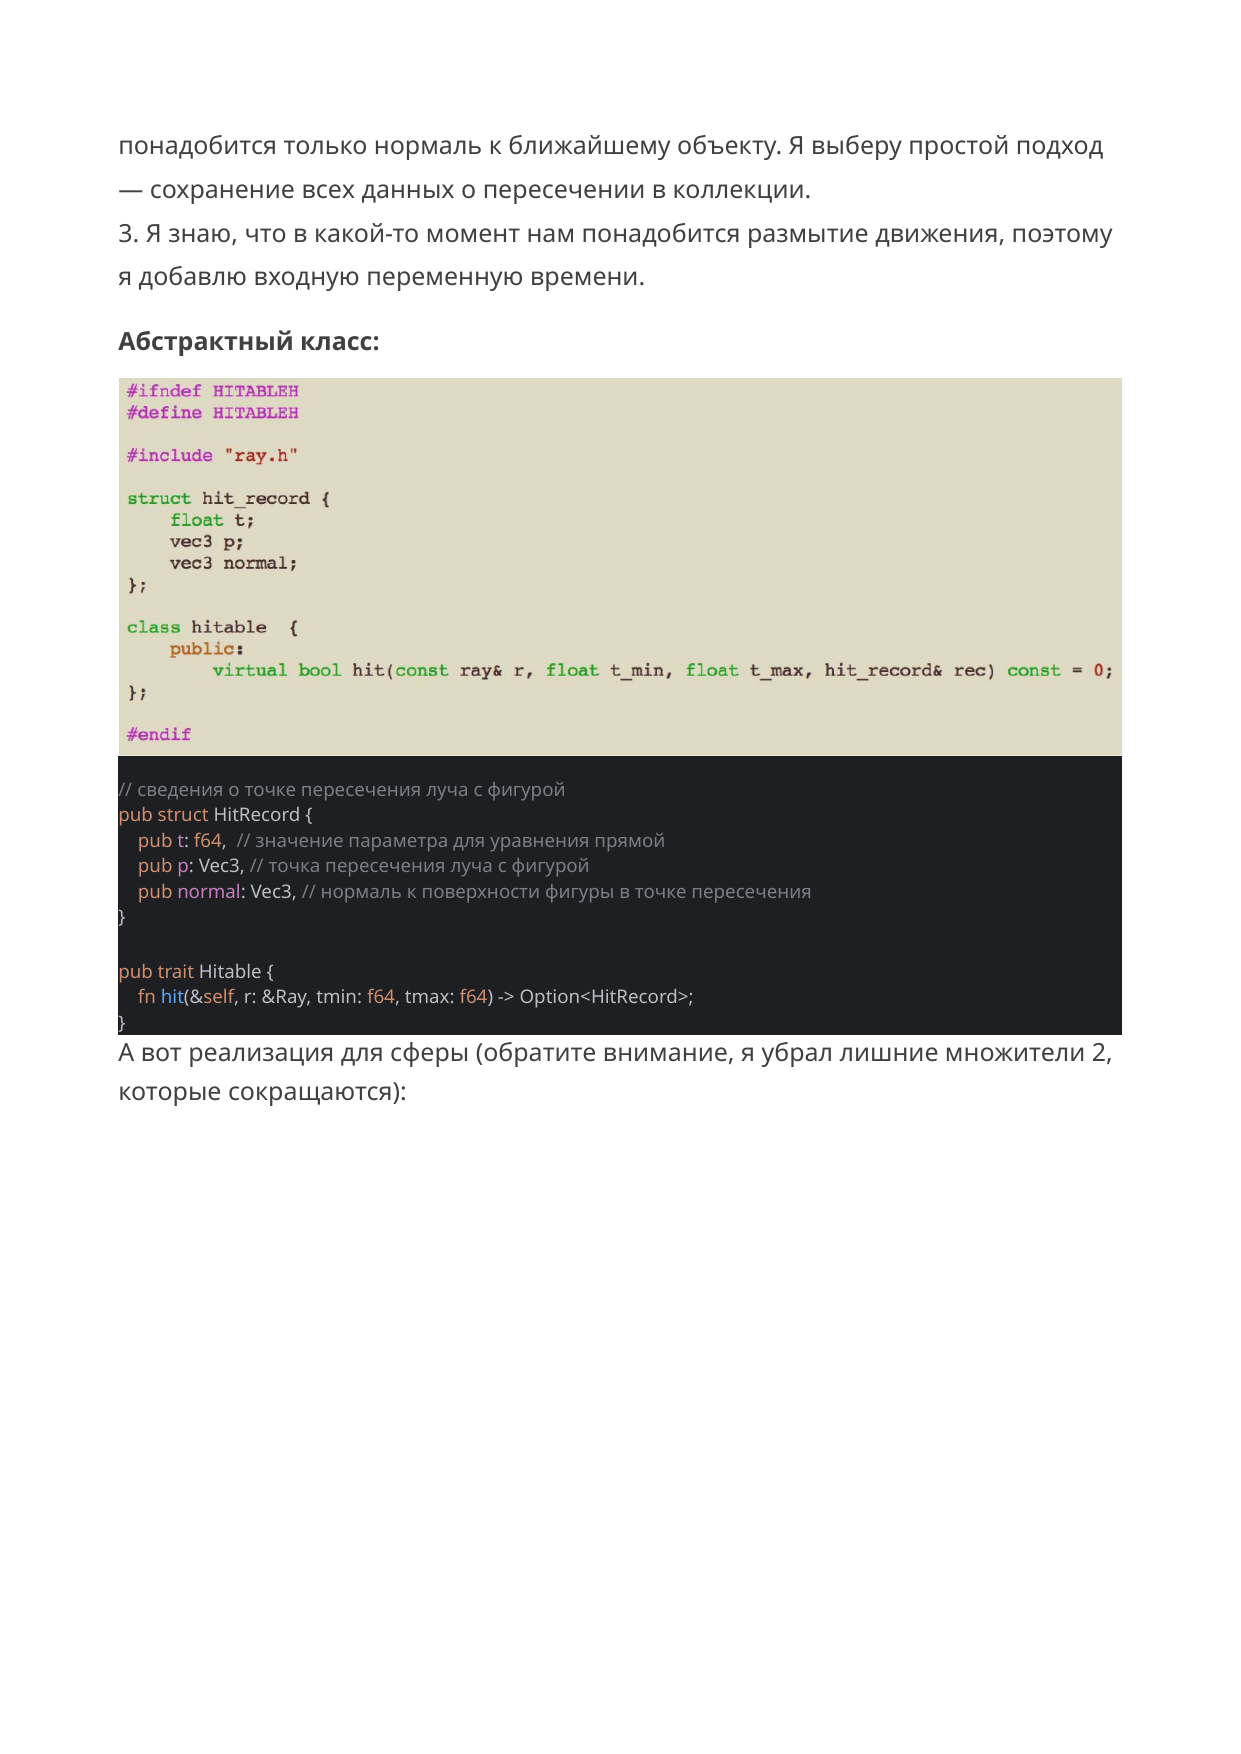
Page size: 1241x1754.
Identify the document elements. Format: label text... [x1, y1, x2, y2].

list Я знаю, что в какой-то момент нам понадобится размытие движения, поэтому я добавлю входную переменную времени. [118, 206, 1122, 293]
text А вот реализация для сферы (обратите внимание, я убрал лишние множители 2, которые сокращаются): [118, 1035, 1122, 1108]
text pub trait Hitable { fn hit(&self, r: &Ray, tmin: f64, tmax: f64) -> Option<HitRecord>; } [118, 958, 1122, 1035]
text Абстрактный класс: [118, 313, 1122, 357]
list понадобится только нормаль к ближайшему объекту. Я выберу простой подход — сохранение всех данных о пересечении в коллекции. [118, 118, 1122, 206]
picture [118, 377, 1123, 756]
text // сведения о точке пересечения луча с фигурой pub struct HitRecord { pub t: f64, // значение параметра для уравнения прямой pub p: Vec3, // точка пересечения луча с фигурой pub normal: Vec3, // нормаль к поверхности фигуры в точке пересечения } [118, 756, 1122, 929]
